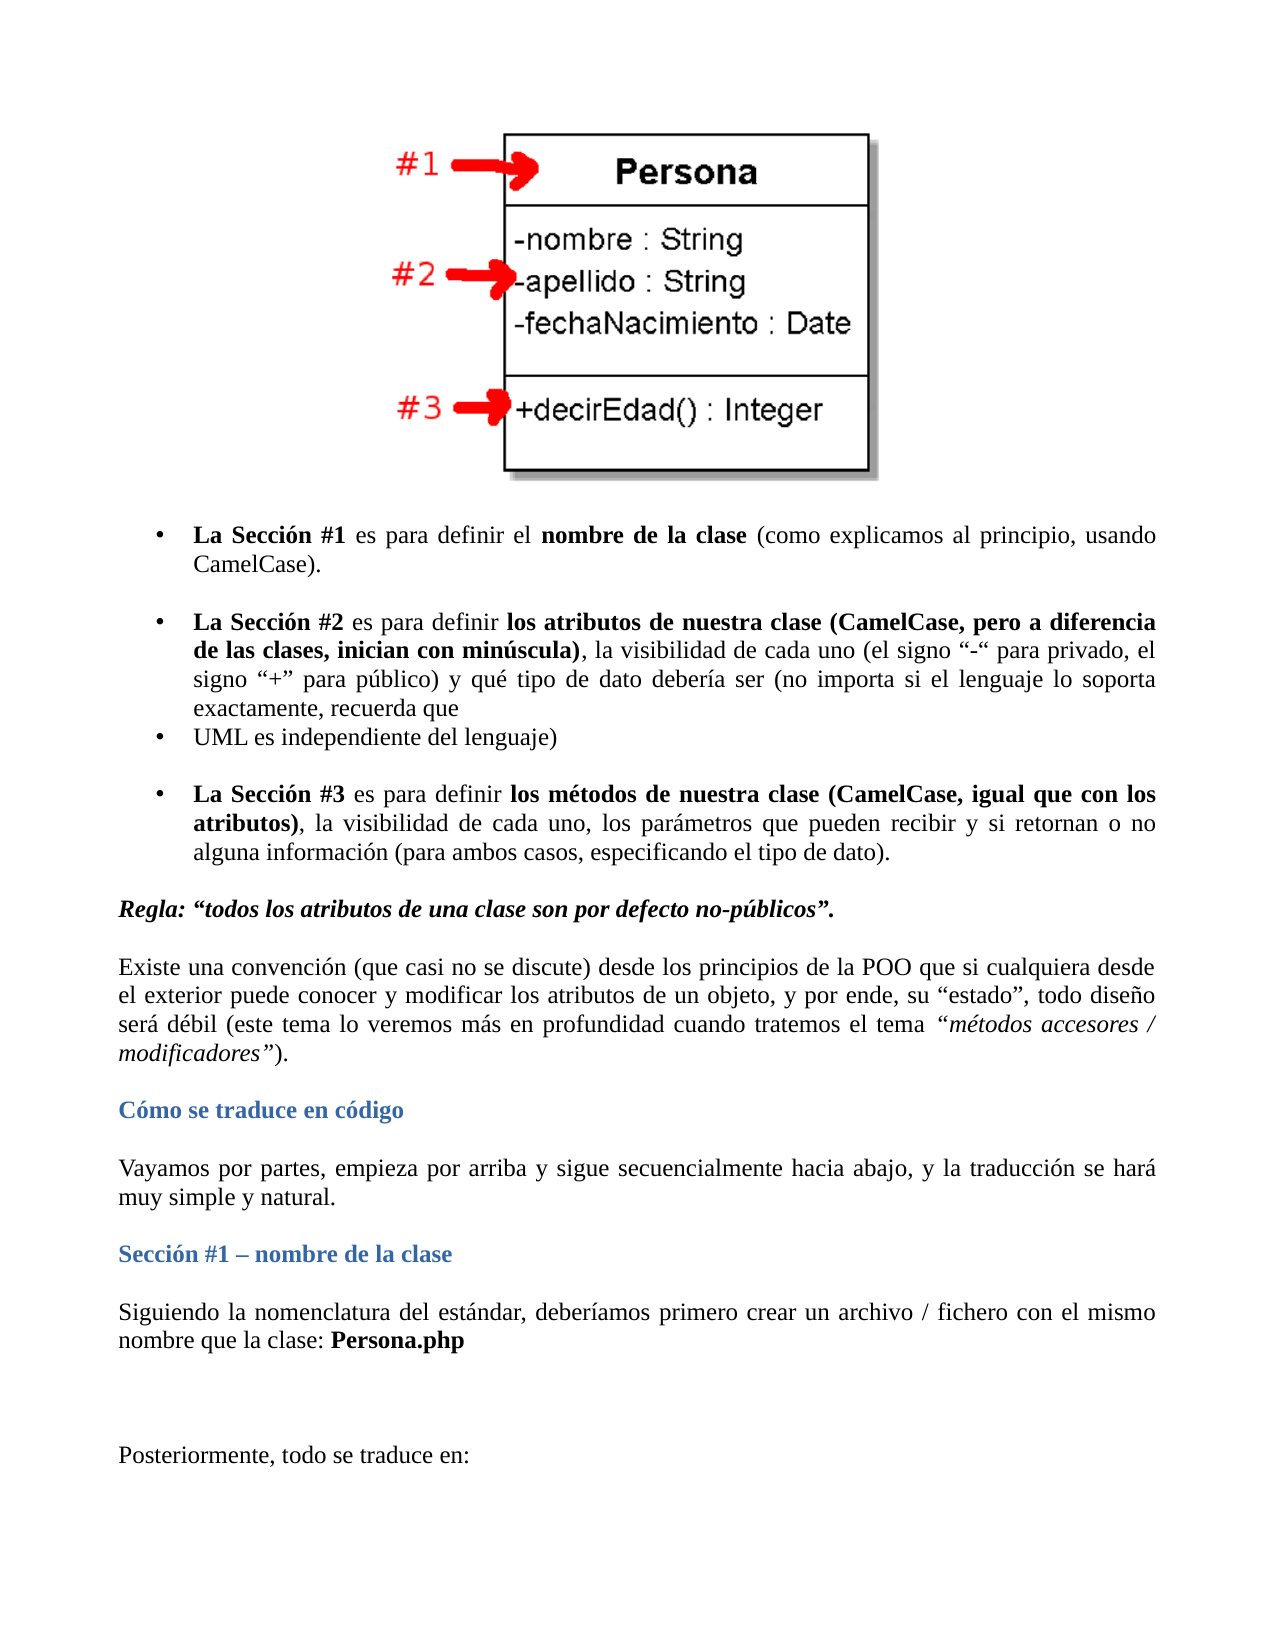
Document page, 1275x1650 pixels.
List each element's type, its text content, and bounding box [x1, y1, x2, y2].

text Regla: “todos los atributos de una clase son por defecto no-públicos”. [118, 894, 1157, 923]
text Siguiendo la nomenclatura del estándar, deberíamos primero crear un archivo / fichero con el mismo nombre que la clase: Persona.php [118, 1297, 1157, 1354]
text Vayamos por partes, empieza por arriba y sigue secuencialmente hacia abajo, y la traducción se hará muy simple y natural. [118, 1153, 1157, 1211]
text Existe una convención (que casi no se discute) desde los principios de la POO que si cualquiera desde el exterior puede conocer y modificar los atributos de un objeto, y por ende, su “estado”, todo diseño será débil (este tema lo veremos más en profundidad cuando tratemos el tema “métodos accesores / modificadores”). [118, 952, 1157, 1067]
text Cómo se traduce en código [118, 1096, 1157, 1124]
list La Sección #2 es para definir los atributos de nuestra clase (CamelCase, pero a diferencia de las clases, inician con minúscula), la visibilidad de cada uno (el signo “-“ para privado, el signo “+” para público) y qué tipo de dato debería ser (no importa si el lenguaje lo soporta exactamente, recuerda que [156, 607, 1157, 722]
picture [387, 118, 888, 488]
list La Sección #1 es para definir el nombre de la clase (como explicamos al principio, usando CamelCase). [156, 521, 1157, 578]
text Posteriormente, todo se traduce en: [118, 1441, 1157, 1469]
list La Sección #3 es para definir los métodos de nuestra clase (CamelCase, igual que con los atributos), la visibilidad de cada uno, los parámetros que pueden recibir y si retornan o no alguna información (para ambos casos, especificando el tipo de dato). [156, 779, 1157, 866]
list UML es independiente del lenguaje) [156, 722, 1157, 751]
text Sección #1 – nombre de la clase [118, 1239, 1157, 1268]
